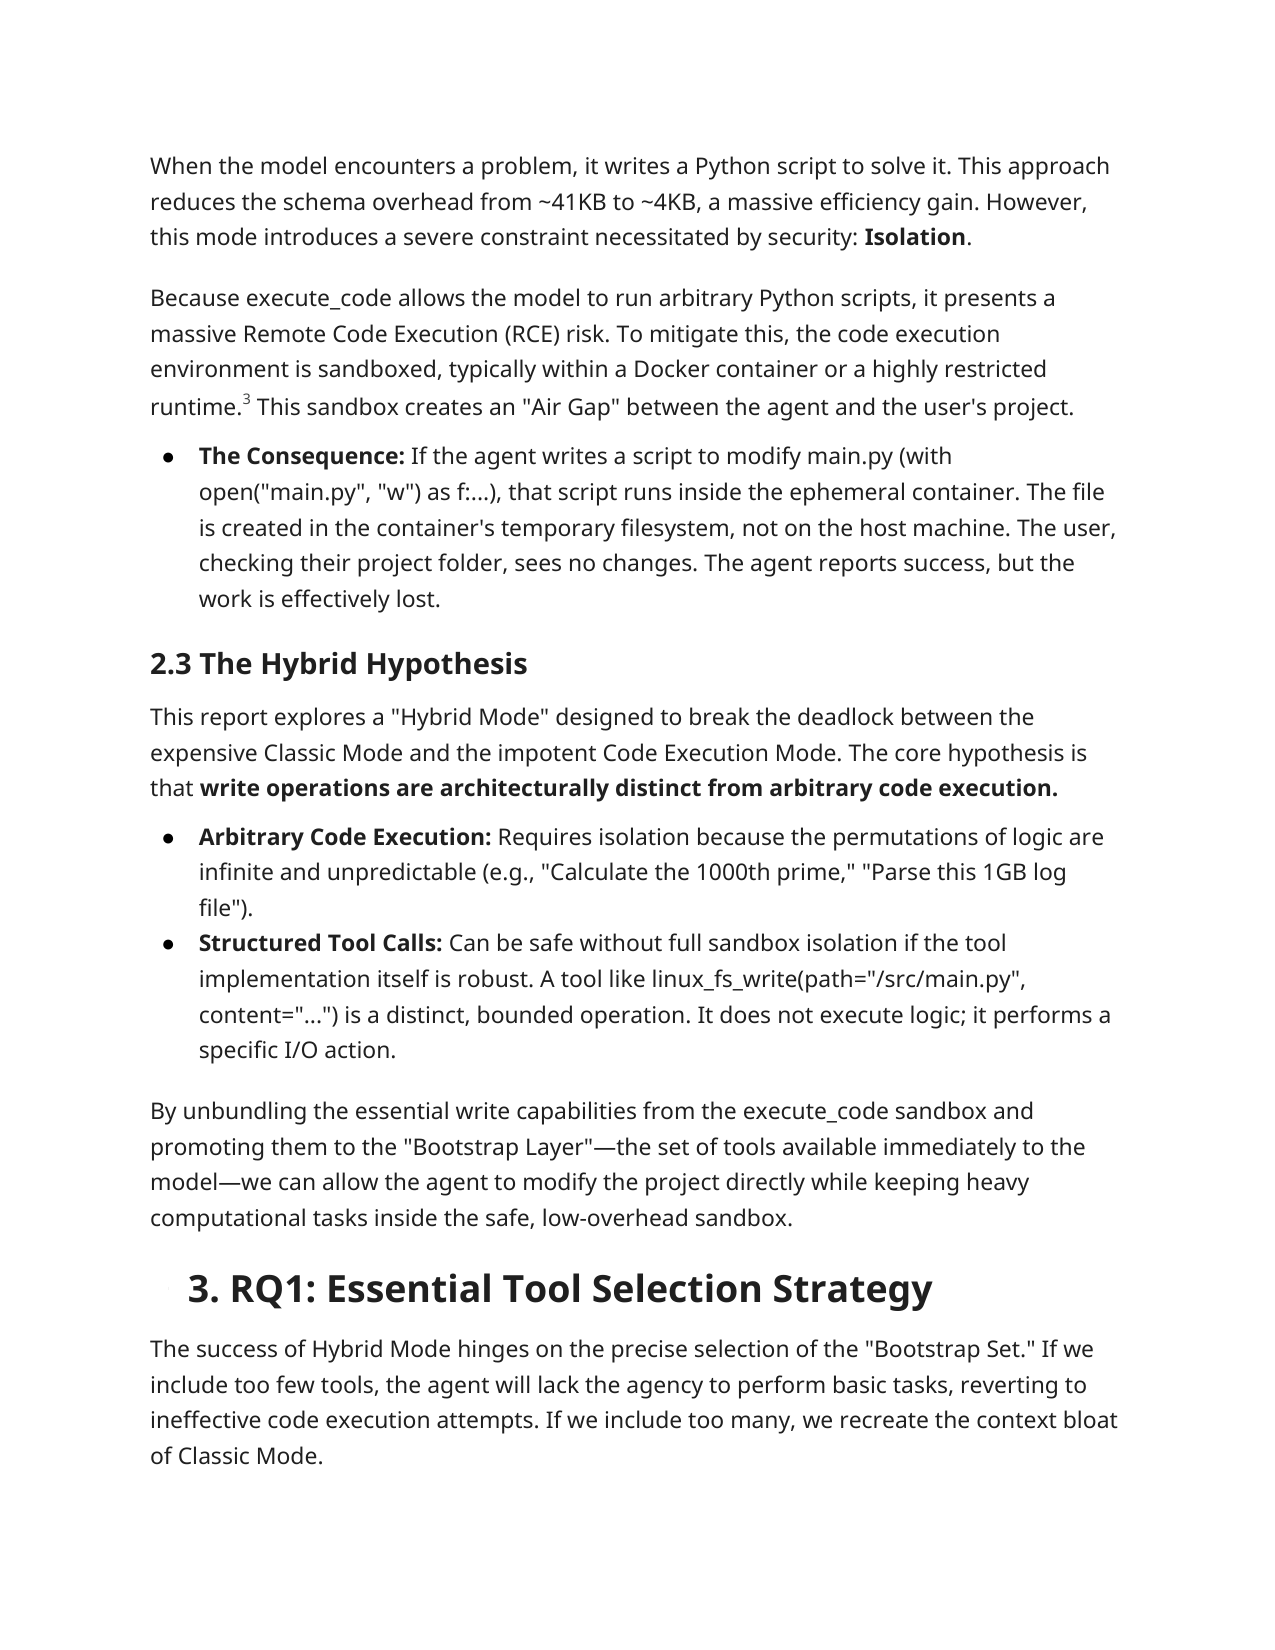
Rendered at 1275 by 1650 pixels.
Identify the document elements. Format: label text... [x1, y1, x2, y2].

list The Consequence: If the agent writes a script to modify main.py (with open("main.py", "w") as f:...), that script runs inside the ephemeral container. The file is created in the container's temporary filesystem, not on the host machine. The user, checking their project folder, sees no changes. The agent reports success, but the work is effectively lost. [161, 440, 1125, 614]
text This report explores a "Hybrid Mode" designed to break the deadlock between the expensive Classic Mode and the impotent Code Execution Mode. The core hypothesis is that write operations are architecturally distinct from arbitrary code execution. [150, 701, 1125, 804]
list Arbitrary Code Execution: Requires isolation because the permutations of logic are infinite and unpredictable (e.g., "Calculate the 1000th prime," "Parse this 1GB log file"). [161, 821, 1125, 923]
text The success of Hybrid Mode hinges on the precise selection of the "Bootstrap Set." If we include too few tools, the agent will lack the agency to perform basic tasks, reverting to ineffective code execution attempts. If we include too many, we recreate the context bloat of Classic Mode. [150, 1333, 1125, 1471]
text When the model encounters a problem, it writes a Python script to solve it. This approach reduces the schema overhead from ~41KB to ~4KB, a massive efficiency gain. However, this mode introduces a severe constraint necessitated by security: Isolation. [150, 150, 1125, 252]
text Because execute_code allows the model to run arbitrary Python scripts, it presents a massive Remote Code Execution (RCE) risk. To mitigate this, the code execution environment is sandboxed, typically within a Docker container or a highly restricted runtime.3 This sandbox creates an "Air Gap" between the agent and the user's project. [150, 282, 1125, 423]
subtitle 3. RQ1: Essential Tool Selection Strategy [150, 1262, 1125, 1313]
subtitle 2.3 The Hybrid Hypothesis [150, 643, 1125, 683]
text By unbundling the essential write capabilities from the execute_code sandbox and promoting them to the "Bootstrap Layer"—the set of tools available immediately to the model—we can allow the agent to modify the project directly while keeping heavy computational tasks inside the safe, low-overhead sandbox. [150, 1095, 1125, 1233]
list Structured Tool Calls: Can be safe without full sandbox isolation if the tool implementation itself is robust. A tool like linux_fs_write(path="/src/main.py", content="...") is a distinct, bounded operation. It does not execute logic; it performs a specific I/O action. [161, 927, 1125, 1066]
